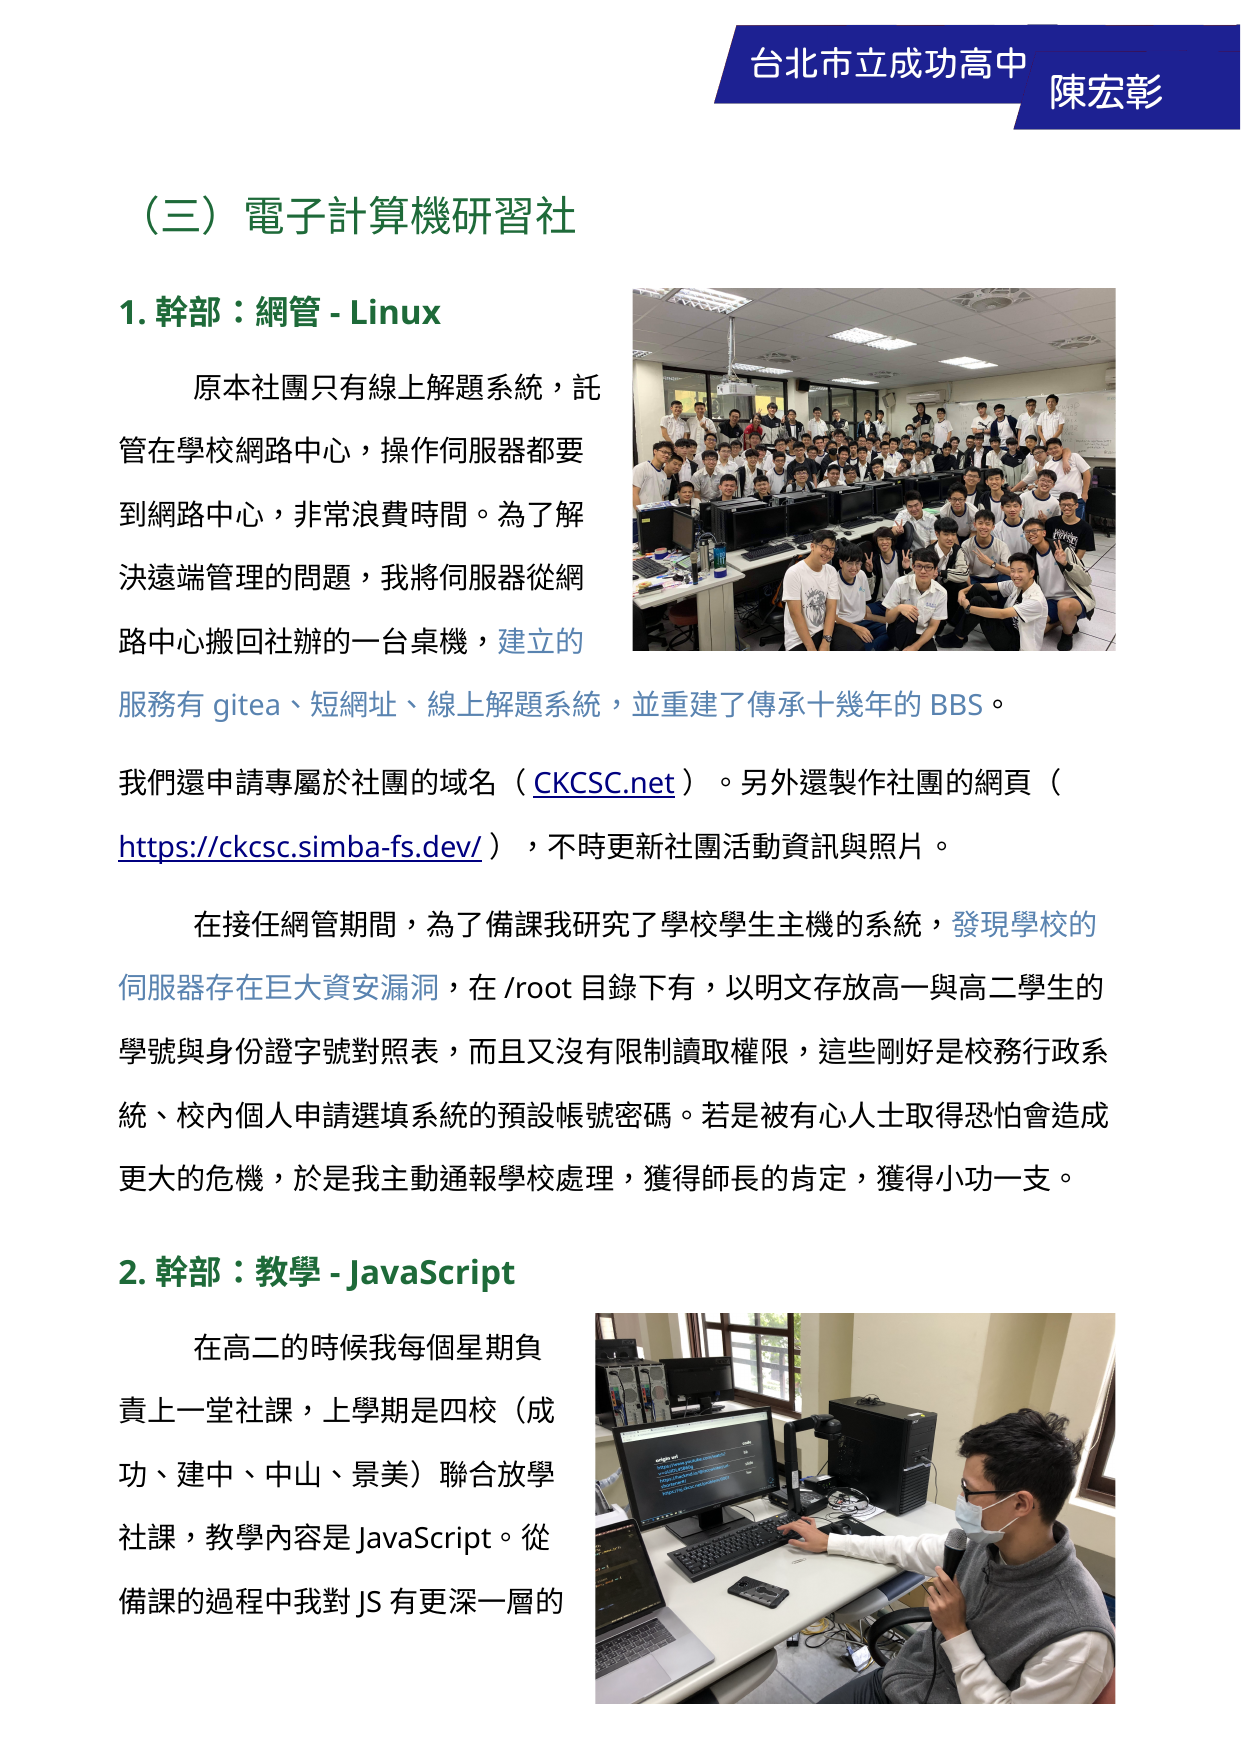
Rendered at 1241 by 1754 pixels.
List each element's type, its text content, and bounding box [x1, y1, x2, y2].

subtitle 1. 幹部：網管 - Linux [118, 286, 1122, 334]
text 原本社團只有線上解題系統，託管在學校網路中心，操作伺服器都要到網路中心，非常浪費時間。為了解決遠端管理的問題，我將伺服器從網路中心搬回社辦的一台桌機，建立的服務有 gitea、短網址、線上解題系統，並重建了傳承十幾年的 BBS。 [118, 364, 1122, 724]
picture [595, 1313, 1116, 1704]
picture [0, 2, 1241, 154]
text 在接任網管期間，為了備課我研究了學校學生主機的系統，發現學校的伺服器存在巨大資安漏洞，在 /root 目錄下有，以明文存放高一與高二學生的學號與身份證字號對照表，而且又沒有限制讀取權限，這些剛好是校務行政系統、校內個人申請選填系統的預設帳號密碼。若是被有心人士取得恐怕會造成更大的危機，於是我主動通報學校處理，獲得師長的肯定，獲得小功一支。 [118, 902, 1122, 1198]
text 我們還申請專屬於社團的域名（ CKCSC.net ）。另外還製作社團的網頁（ https://ckcsc.simba-fs.dev/ ），不時更新社團活動資訊與照片。 [118, 760, 1122, 866]
subtitle 2. 幹部：教學 - JavaScript [118, 1246, 1122, 1294]
subtitle （三）電子計算機研習社 [118, 182, 1122, 243]
picture [632, 288, 1116, 651]
text 在高二的時候我每個星期負責上一堂社課，上學期是四校（成功、建中、中山、景美）聯合放學社課，教學內容是 JavaScript。從備課的過程中我對 JS 有更深一層的了解。下學期是社內的課，教學內容是 Linux 指令操作，從檔案操作到架設伺服器。在一整個班面前講課讓我學了很多寶貴的經驗，為了確保知識的正確性，我查證、整理了很多我以前沒有注意的細節，同時也訓練了我的口條，在人群面前講話更有條理。 [118, 1324, 595, 1621]
